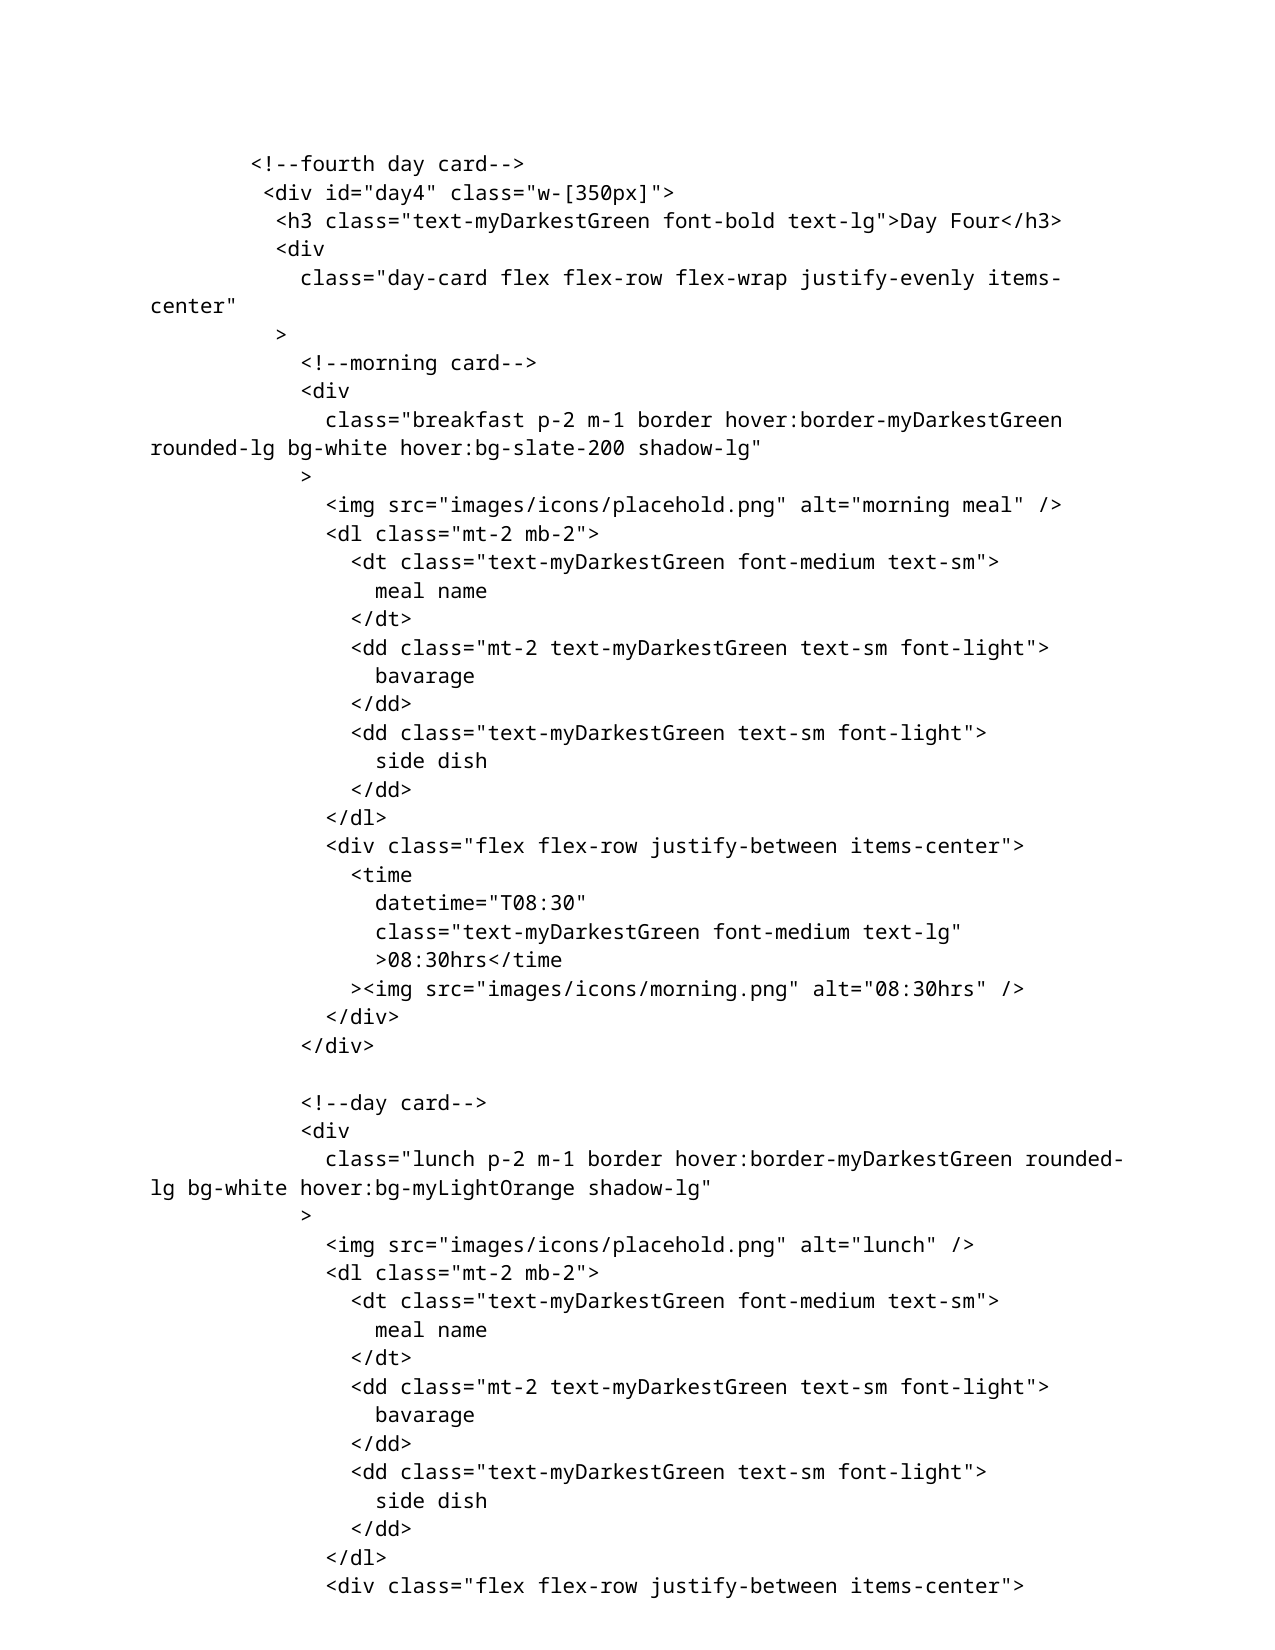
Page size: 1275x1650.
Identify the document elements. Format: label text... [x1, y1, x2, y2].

text <div class="flex flex-row justify-between items-center"> [150, 1571, 1125, 1599]
text side dish [150, 746, 1125, 775]
text </dt> [150, 1343, 1125, 1372]
text <dd class="text-myDarkestGreen text-sm font-light"> [150, 1457, 1125, 1486]
text <div [150, 234, 1125, 263]
text <div class="flex flex-row justify-between items-center"> [150, 832, 1125, 860]
text </dd> [150, 689, 1125, 718]
text side dish [150, 1486, 1125, 1514]
text </dl> [150, 1543, 1125, 1571]
text </dd> [150, 1514, 1125, 1543]
text </div> [150, 1002, 1125, 1031]
text datetime="T08:30" [150, 888, 1125, 917]
text <!--day card--> [150, 1088, 1125, 1116]
text </dt> [150, 604, 1125, 633]
text <dd class="text-myDarkestGreen text-sm font-light"> [150, 718, 1125, 746]
text meal name [150, 576, 1125, 604]
text class="breakfast p-2 m-1 border hover:border-myDarkestGreen rounded-lg bg-white hover:bg-slate-200 shadow-lg" [150, 405, 1125, 462]
text <div [150, 1116, 1125, 1144]
text <img src="images/icons/placehold.png" alt="lunch" /> [150, 1230, 1125, 1258]
text <h3 class="text-myDarkestGreen font-bold text-lg">Day Four</h3> [150, 206, 1125, 234]
text <div [150, 377, 1125, 405]
text > [150, 462, 1125, 490]
text > [150, 320, 1125, 348]
text </dd> [150, 1429, 1125, 1457]
text class="lunch p-2 m-1 border hover:border-myDarkestGreen rounded-lg bg-white hover:bg-myLightOrange shadow-lg" [150, 1144, 1125, 1201]
text <dl class="mt-2 mb-2"> [150, 1258, 1125, 1287]
text <div id="day4" class="w-[350px]"> [150, 178, 1125, 206]
text bavarage [150, 1400, 1125, 1429]
text ><img src="images/icons/morning.png" alt="08:30hrs" /> [150, 974, 1125, 1002]
text <!--morning card--> [150, 348, 1125, 377]
text <img src="images/icons/placehold.png" alt="morning meal" /> [150, 490, 1125, 519]
text </dd> [150, 775, 1125, 803]
text >08:30hrs</time [150, 945, 1125, 974]
text </div> [150, 1031, 1125, 1059]
text <dt class="text-myDarkestGreen font-medium text-sm"> [150, 1287, 1125, 1315]
text <dd class="mt-2 text-myDarkestGreen text-sm font-light"> [150, 633, 1125, 661]
text class="day-card flex flex-row flex-wrap justify-evenly items-center" [150, 263, 1125, 320]
text <time [150, 860, 1125, 888]
text <dd class="mt-2 text-myDarkestGreen text-sm font-light"> [150, 1372, 1125, 1400]
text > [150, 1201, 1125, 1230]
text meal name [150, 1315, 1125, 1343]
text <!--fourth day card--> [150, 149, 1125, 178]
text class="text-myDarkestGreen font-medium text-lg" [150, 917, 1125, 945]
text </dl> [150, 803, 1125, 832]
text <dl class="mt-2 mb-2"> [150, 519, 1125, 547]
text bavarage [150, 661, 1125, 689]
text <dt class="text-myDarkestGreen font-medium text-sm"> [150, 547, 1125, 576]
